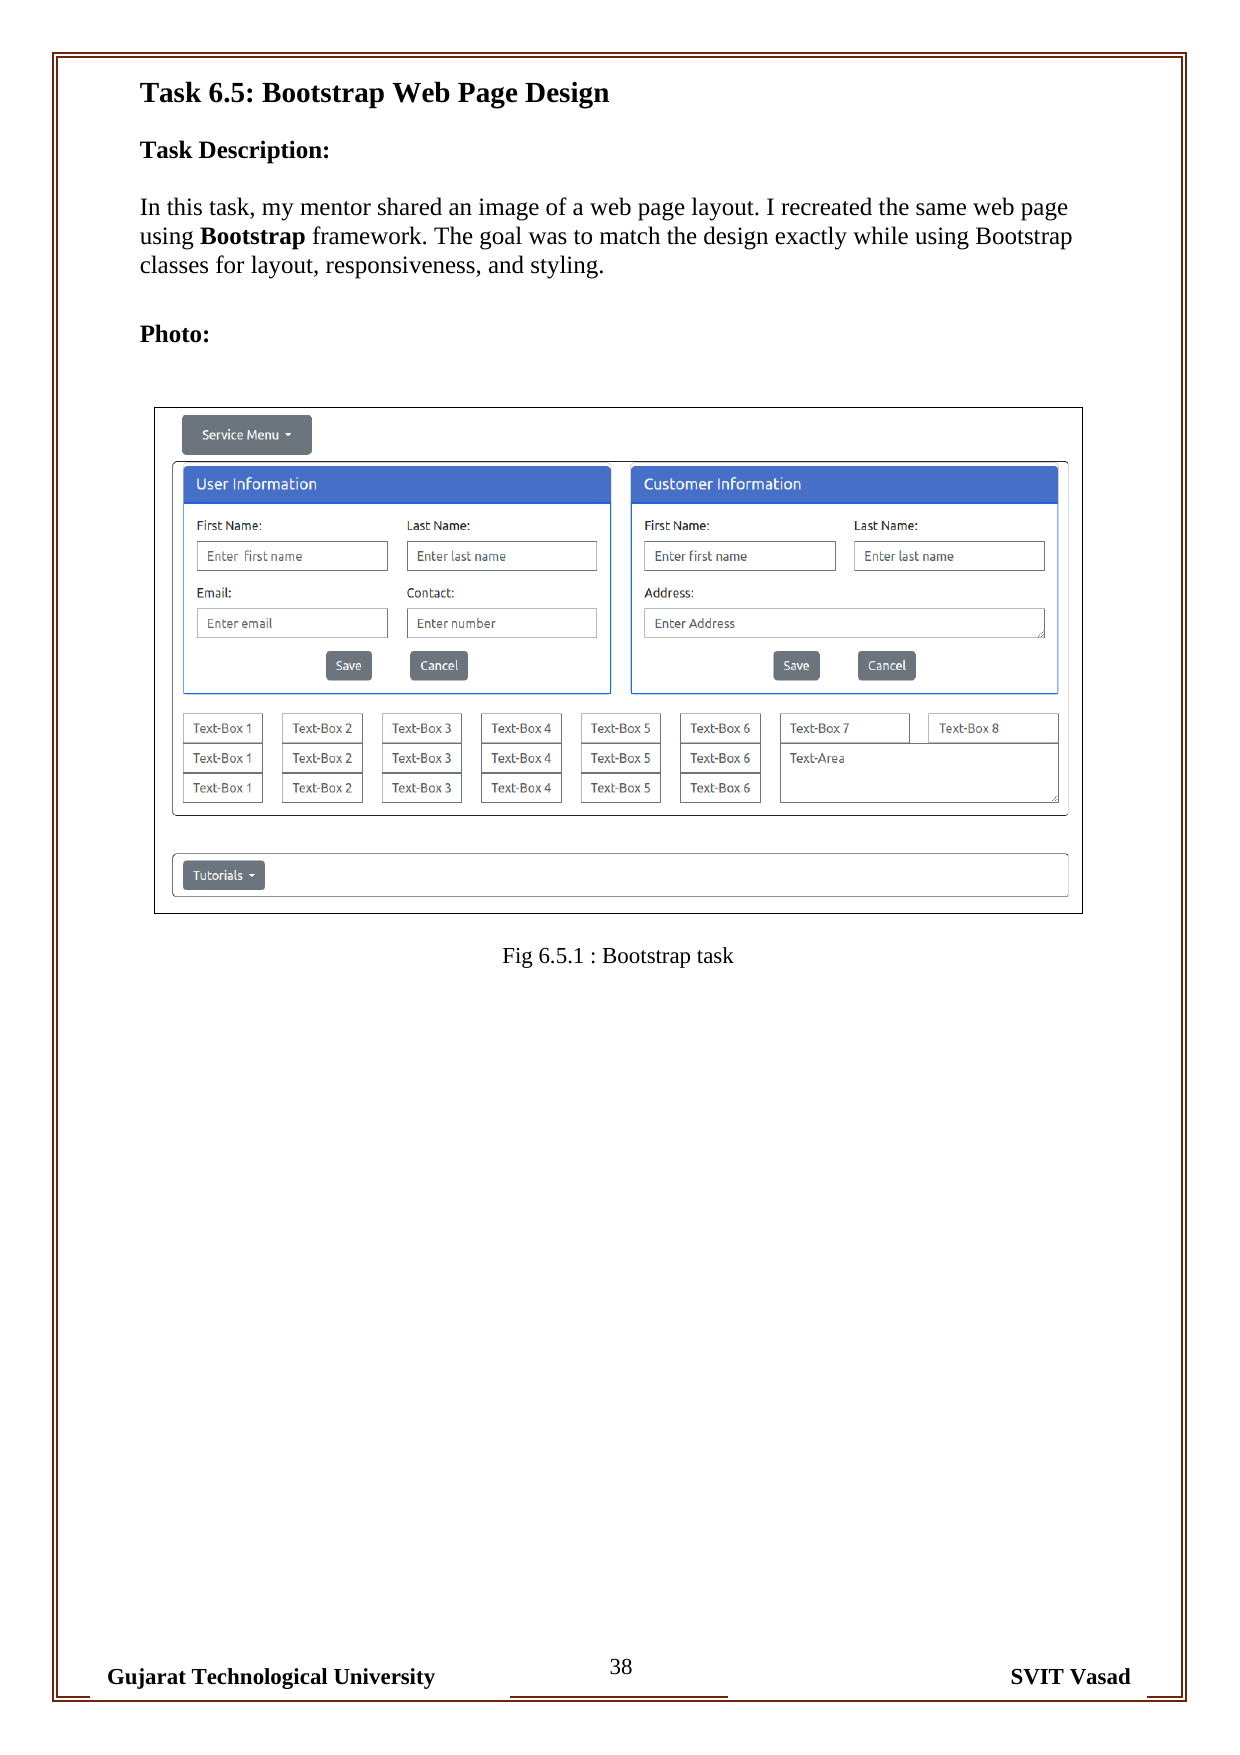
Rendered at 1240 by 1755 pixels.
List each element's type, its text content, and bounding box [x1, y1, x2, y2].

text Photo: [139, 319, 1102, 348]
text Task 6.5: Bootstrap Web Page Design [139, 75, 1102, 135]
picture [172, 415, 1069, 897]
text Fig 6.5.1 : Bootstrap task [139, 360, 1102, 969]
text Task Description: In this task, my mentor shared an image of a web page layout. I recreated the same web page using Bootstrap framework. The goal was to match the design exactly while using Bootstrap classes for layout, responsiveness, and styling. [139, 135, 1102, 279]
